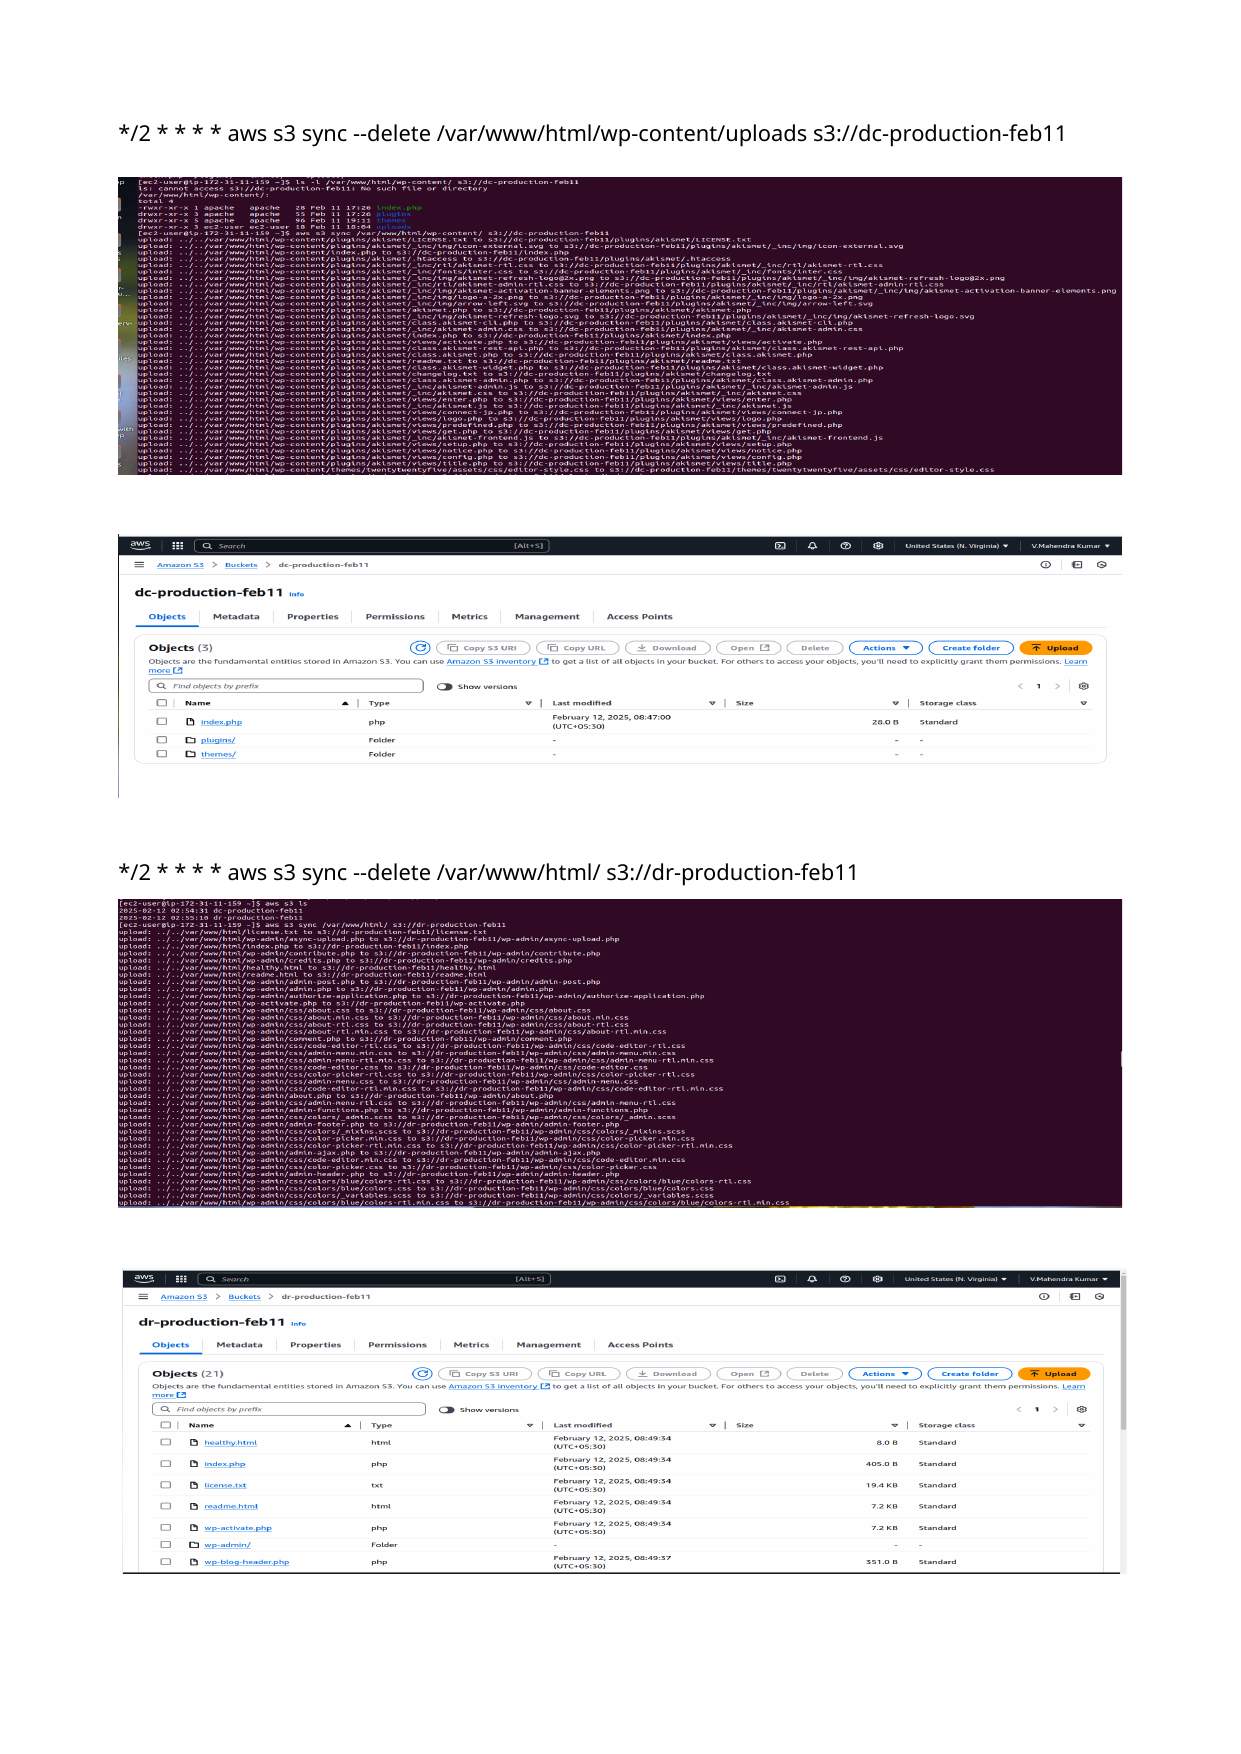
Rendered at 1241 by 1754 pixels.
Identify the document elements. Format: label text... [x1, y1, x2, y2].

picture [118, 899, 1123, 1208]
picture [122, 1268, 1127, 1574]
picture [118, 177, 1123, 475]
picture [118, 534, 1123, 798]
text */2 * * * * aws s3 sync --delete /var/www/html/wp-content/uploads s3://dc-production-feb11 [118, 118, 1122, 148]
text [118, 1208, 1122, 1266]
text */2 * * * * aws s3 sync --delete /var/www/html/ s3://dr-production-feb11 [118, 857, 1122, 899]
